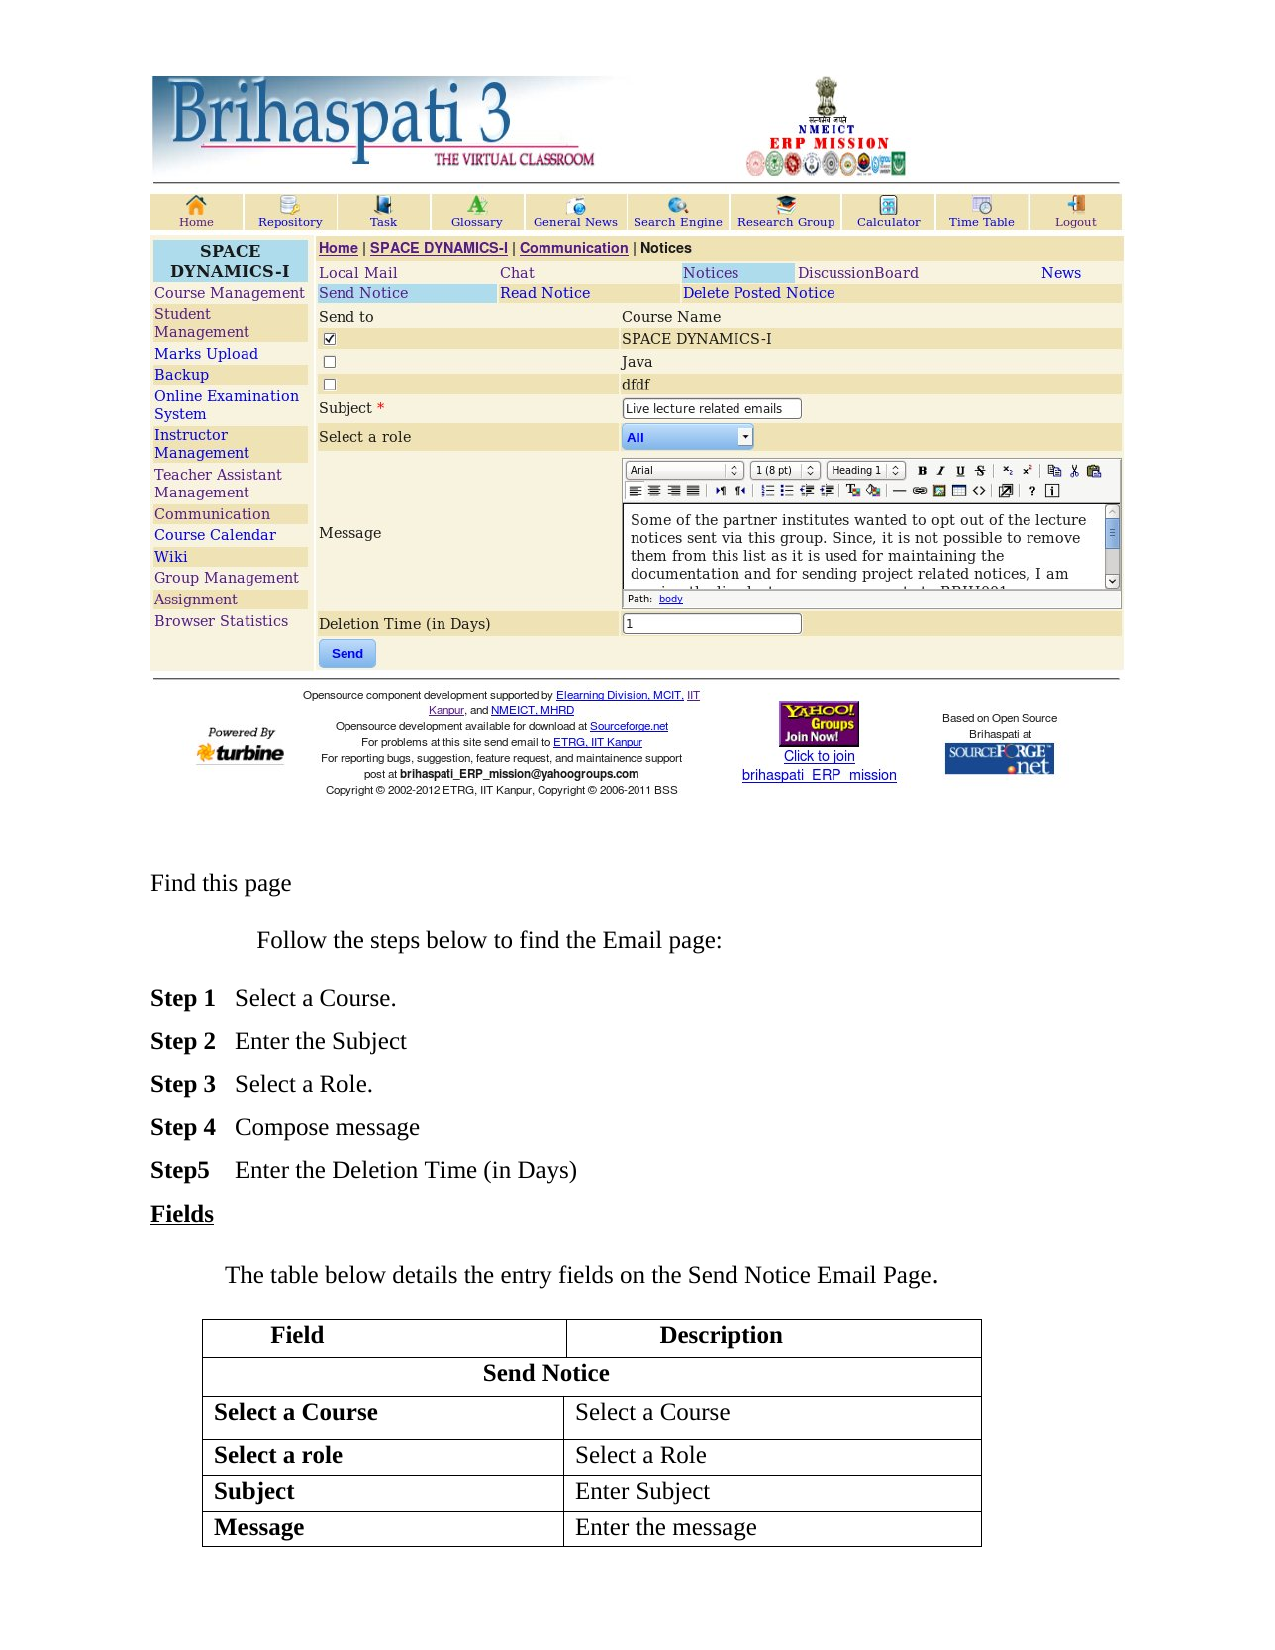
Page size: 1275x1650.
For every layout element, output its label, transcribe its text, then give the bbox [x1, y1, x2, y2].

text The table below details the entry fields on the Send Notice Email Page. [150, 1256, 1125, 1290]
table_cell Message [203, 1512, 563, 1546]
text Step 4 Compose message [150, 1112, 1125, 1141]
table_header Description [567, 1320, 981, 1357]
picture [150, 75, 1125, 811]
table_cell Select a Course [564, 1397, 981, 1439]
text Step 2 Enter the Subject [150, 1026, 1125, 1055]
table_cell Send Notice [203, 1358, 981, 1396]
text Fields [150, 1199, 1125, 1227]
text Follow the steps below to find the Email page: [150, 926, 1125, 954]
table_cell Enter the message [564, 1512, 981, 1546]
table_cell Select a Role [564, 1440, 981, 1475]
text Step 1 Select a Course. [150, 983, 1125, 1012]
table_cell Subject [203, 1476, 563, 1511]
table_header Field [203, 1320, 566, 1357]
table_cell Select a role [203, 1440, 563, 1475]
table_cell Enter Subject [564, 1476, 981, 1511]
text Step 3 Select a Role. [150, 1069, 1125, 1098]
text Find this page [150, 868, 1125, 897]
text Step5 Enter the Deletion Time (in Days) [150, 1156, 1125, 1184]
table_cell Select a Course [203, 1397, 563, 1439]
